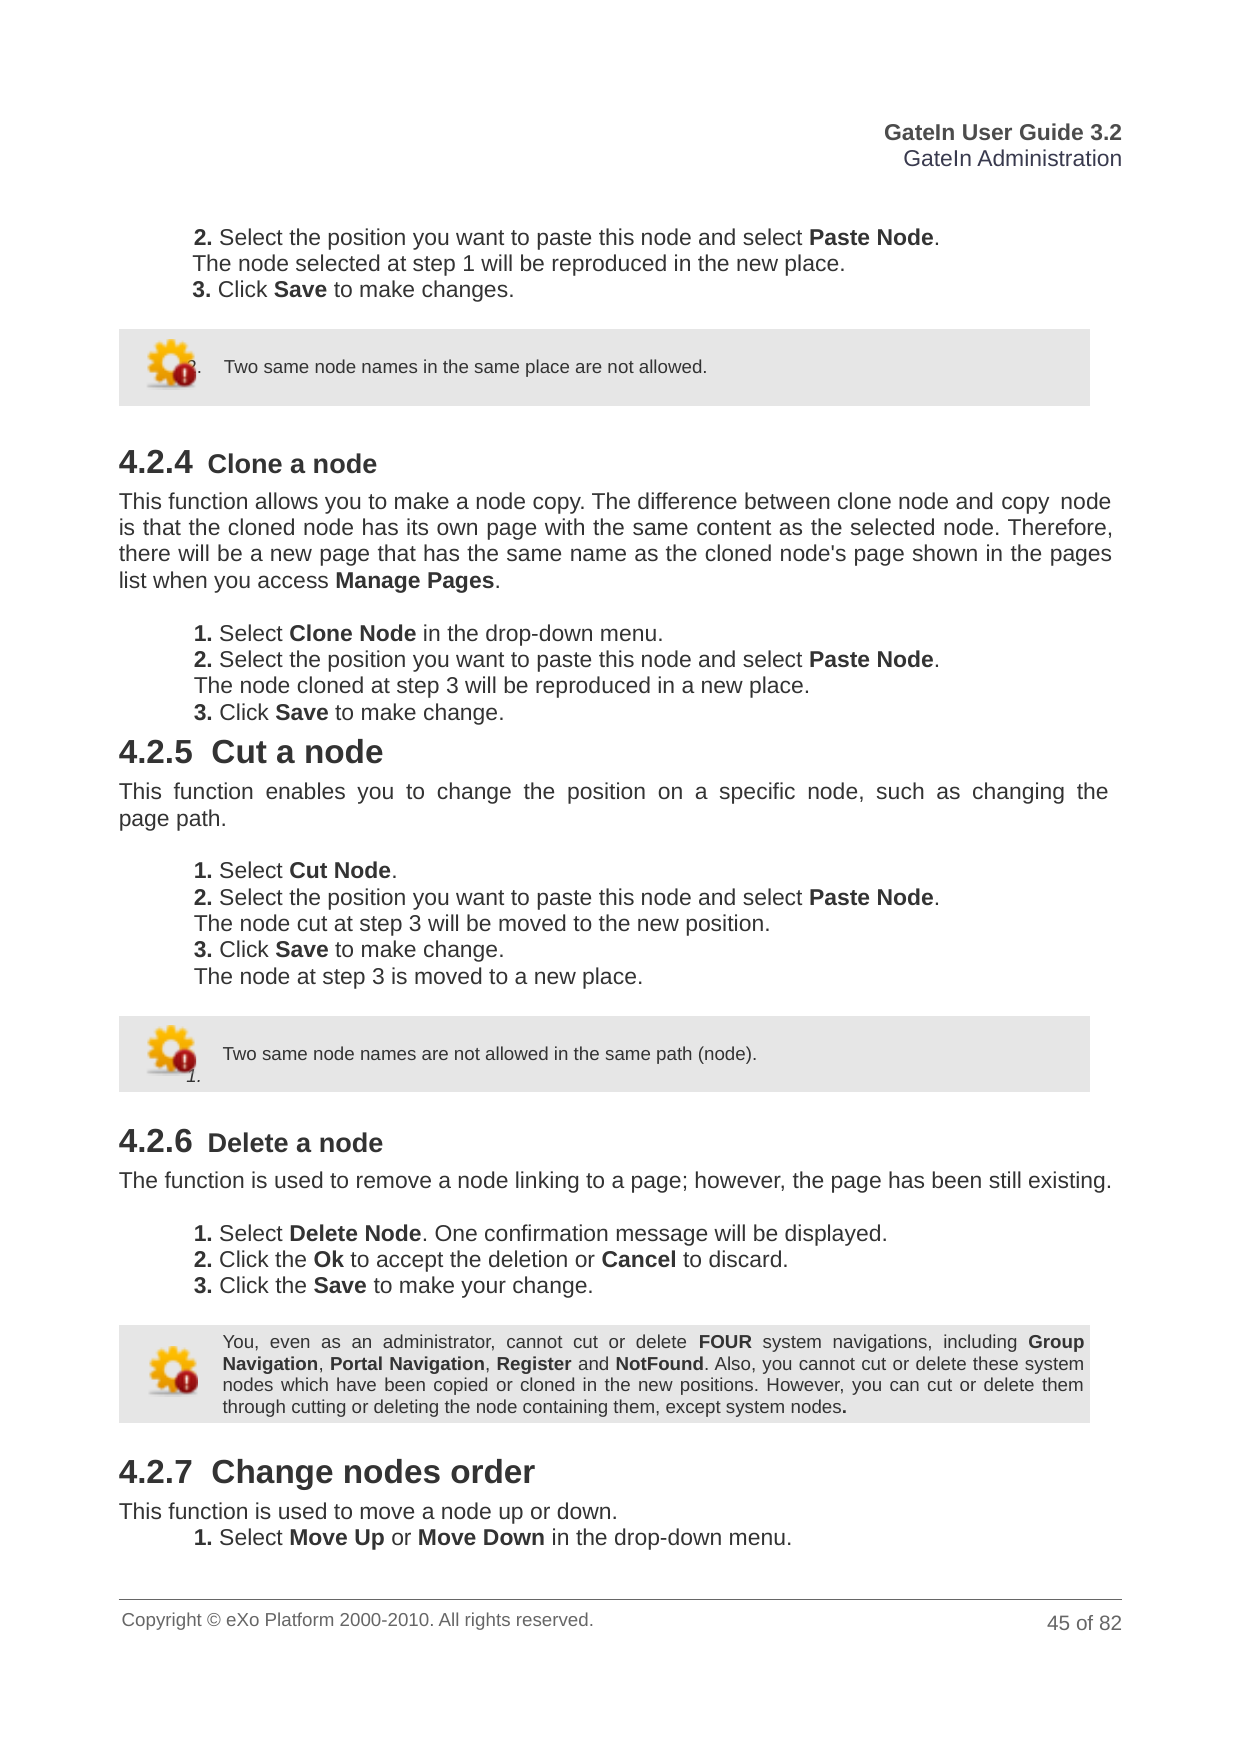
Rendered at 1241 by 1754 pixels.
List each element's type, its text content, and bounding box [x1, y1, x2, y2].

subtitle Clone a node [118, 442, 1122, 480]
table_header [119, 1016, 217, 1092]
list 2. Select the position you want to paste this node and select Paste Node. [156, 884, 1122, 910]
picture [146, 339, 197, 390]
text The function is used to remove a node linking to a page; however, the page has been still existing. [118, 1167, 1122, 1193]
table_header [119, 329, 217, 406]
list 1. Select Cut Node. [156, 857, 1122, 884]
text This function allows you to make a node copy. The difference between clone node and copy node is that the cloned node has its own page with the same content as the selected node. Therefore, there will be a new page that has the same name as the cloned node's page shown in the pages list when you access Manage Pages. [45, 488, 1122, 593]
list 2. Select the position you want to paste this node and select Paste Node. [156, 223, 1122, 250]
picture [148, 1346, 198, 1397]
list 2. Click the Ok to accept the deletion or Cancel to discard. [156, 1246, 1122, 1272]
subtitle Delete a node [118, 1121, 1122, 1159]
list The node cut at step 3 will be moved to the new position. [156, 910, 1122, 936]
table_header Two same node names are not allowed in the same path (node). [217, 1016, 1090, 1092]
subtitle Cut a node [118, 732, 1122, 771]
list 1. Select Delete Node. One confirmation message will be displayed. [156, 1220, 1122, 1246]
text This function enables you to change the position on a specific node, such as changing the page path. [45, 778, 1122, 831]
list 3. Click Save to make change. [156, 698, 1122, 725]
list 1. Select Move Up or Move Down in the drop-down menu. [156, 1524, 1122, 1551]
table_header [119, 1325, 217, 1423]
list 2. Select the position you want to paste this node and select Paste Node. [156, 646, 1122, 672]
list 1. Select Clone Node in the drop-down menu. [156, 619, 1122, 646]
text This function is used to move a node up or down. [45, 1498, 1122, 1524]
table_header You, even as an administrator, cannot cut or delete FOUR system navigations, including Group Navigation, Portal Navigation, Register and NotFound. Also, you cannot cut or delete these system nodes which have been copied or cloned in the new positions. However, you can cut or delete them through cutting or deleting the node containing them, except system nodes. [217, 1325, 1090, 1423]
text 3. Click Save to make changes. [118, 276, 1122, 303]
list The node at step 3 is moved to a new place. [156, 963, 1122, 989]
picture [146, 1025, 197, 1076]
list 3. Click Save to make change. [156, 936, 1122, 963]
text The node selected at step 1 will be reproduced in the new place. [118, 250, 1122, 276]
table_header Two same node names in the same place are not allowed. [217, 329, 1090, 406]
list The node cloned at step 3 will be reproduced in a new place. [156, 672, 1122, 698]
list 3. Click the Save to make your change. [156, 1272, 1122, 1299]
subtitle Change nodes order [118, 1452, 1122, 1490]
